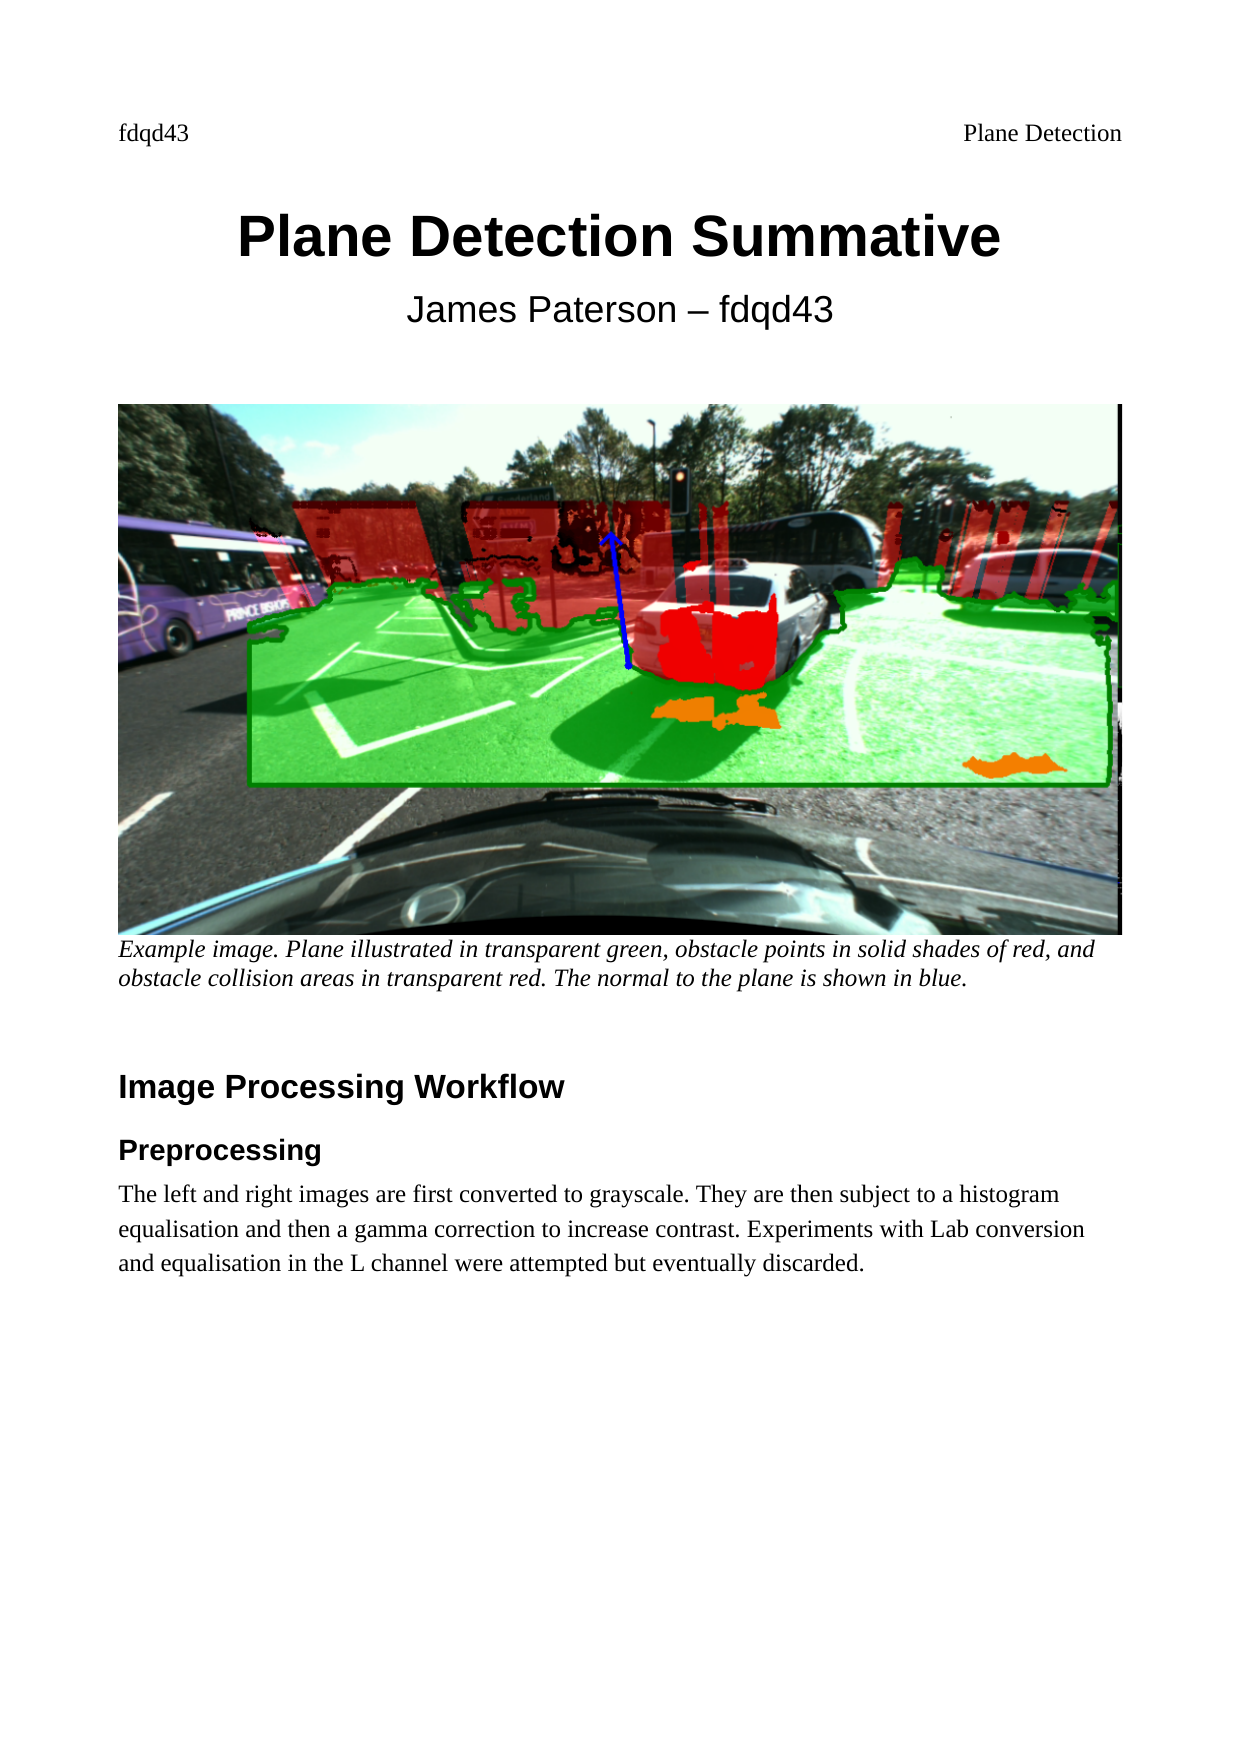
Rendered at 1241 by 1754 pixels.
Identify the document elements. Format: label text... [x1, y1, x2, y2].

subtitle James Paterson – fdqd43 [118, 287, 1122, 330]
picture [118, 404, 1123, 935]
subtitle Image Processing Workflow [118, 1067, 1122, 1106]
title Plane Detection Summative [118, 201, 1122, 268]
text Example image. Plane illustrated in transparent green, obstacle points in solid shades of red, and obstacle collision areas in transparent red. The normal to the plane is shown in blue. [118, 935, 1122, 992]
subtitle Preprocessing [118, 1133, 1122, 1167]
text The left and right images are first converted to grayscale. They are then subject to a histogram equalisation and then a gamma correction to increase contrast. Experiments with Lab conversion and equalisation in the L channel were attempted but eventually discarded. [118, 1179, 1122, 1277]
